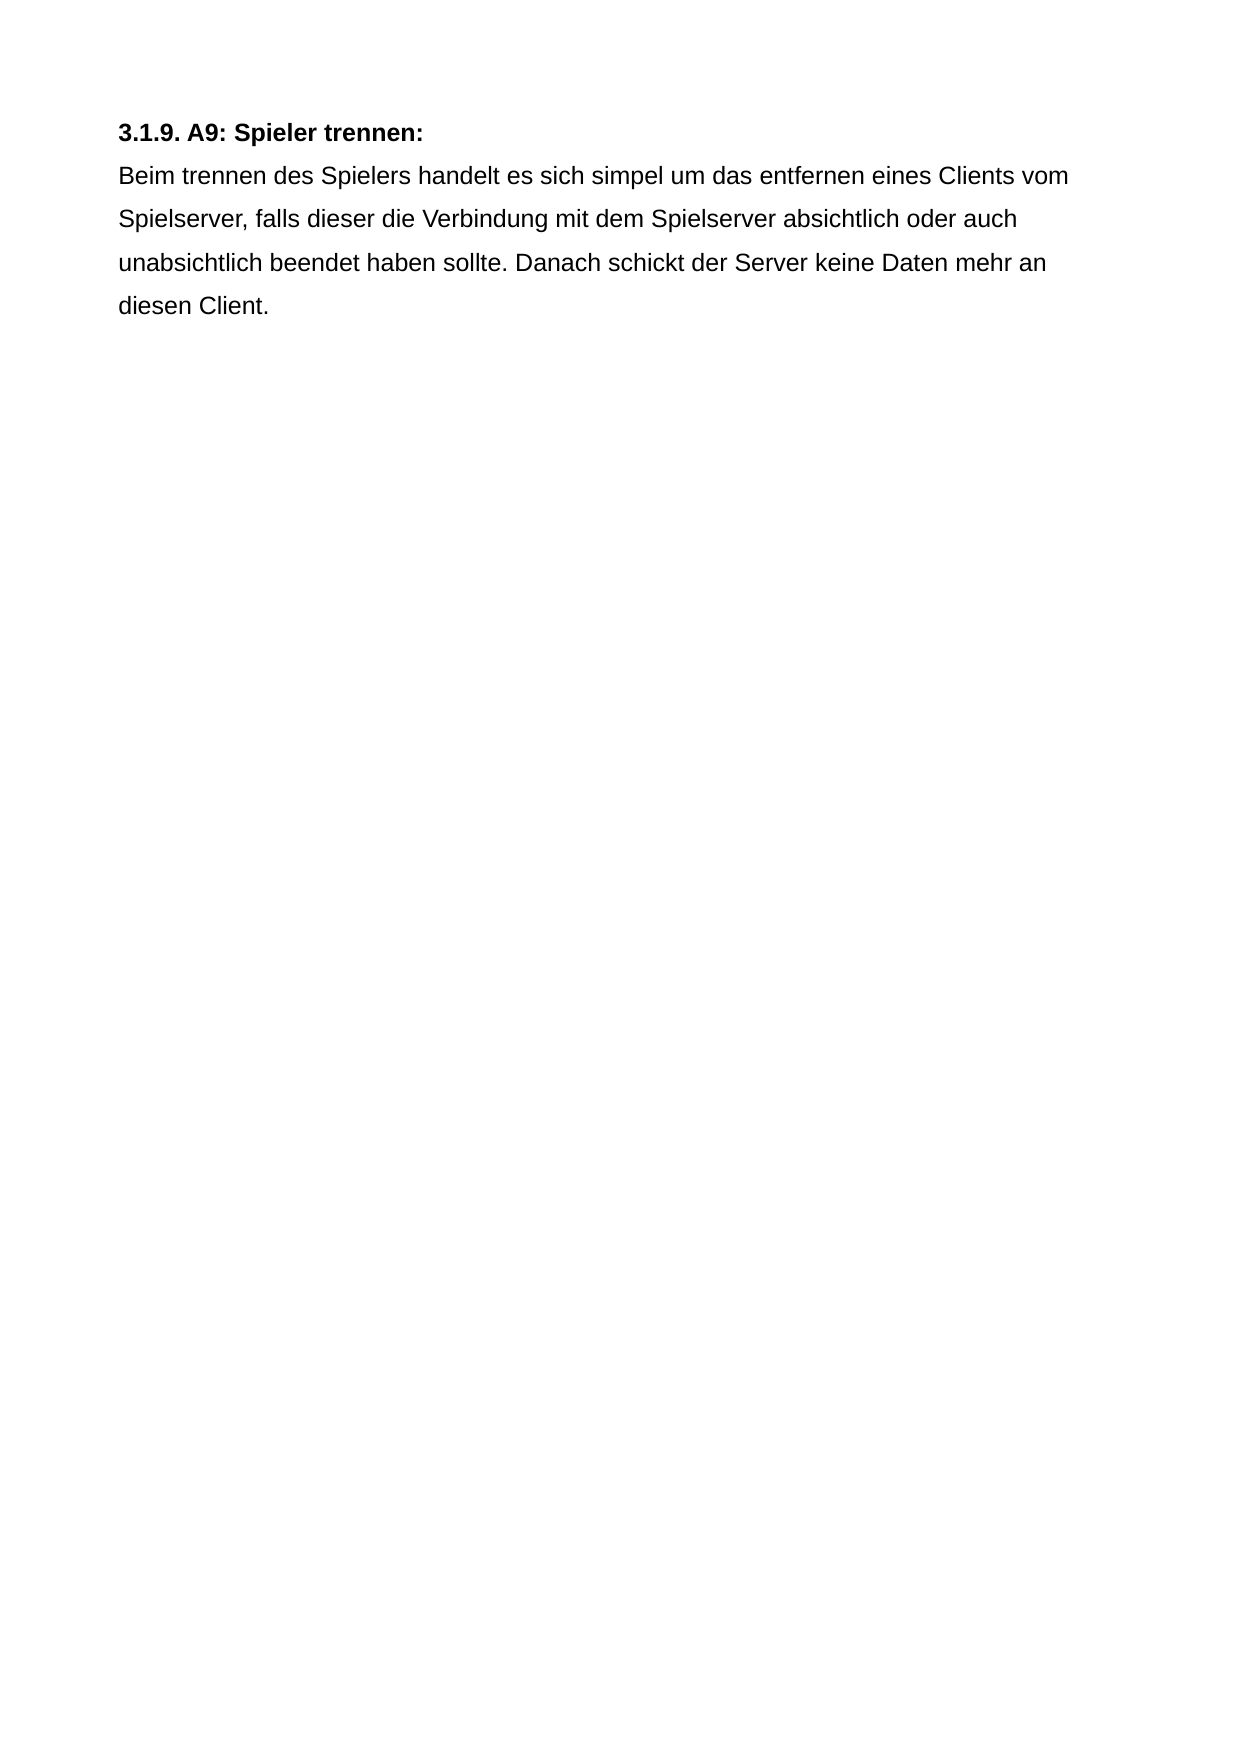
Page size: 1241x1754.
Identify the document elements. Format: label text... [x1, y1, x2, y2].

text 3.1.9. A9: Spieler trennen: [118, 118, 1122, 147]
text Beim trennen des Spielers handelt es sich simpel um das entfernen eines Clients vom Spielserver, falls dieser die Verbindung mit dem Spielserver absichtlich oder auch unabsichtlich beendet haben sollte. Danach schickt der Server keine Daten mehr an diesen Client. [118, 161, 1122, 319]
